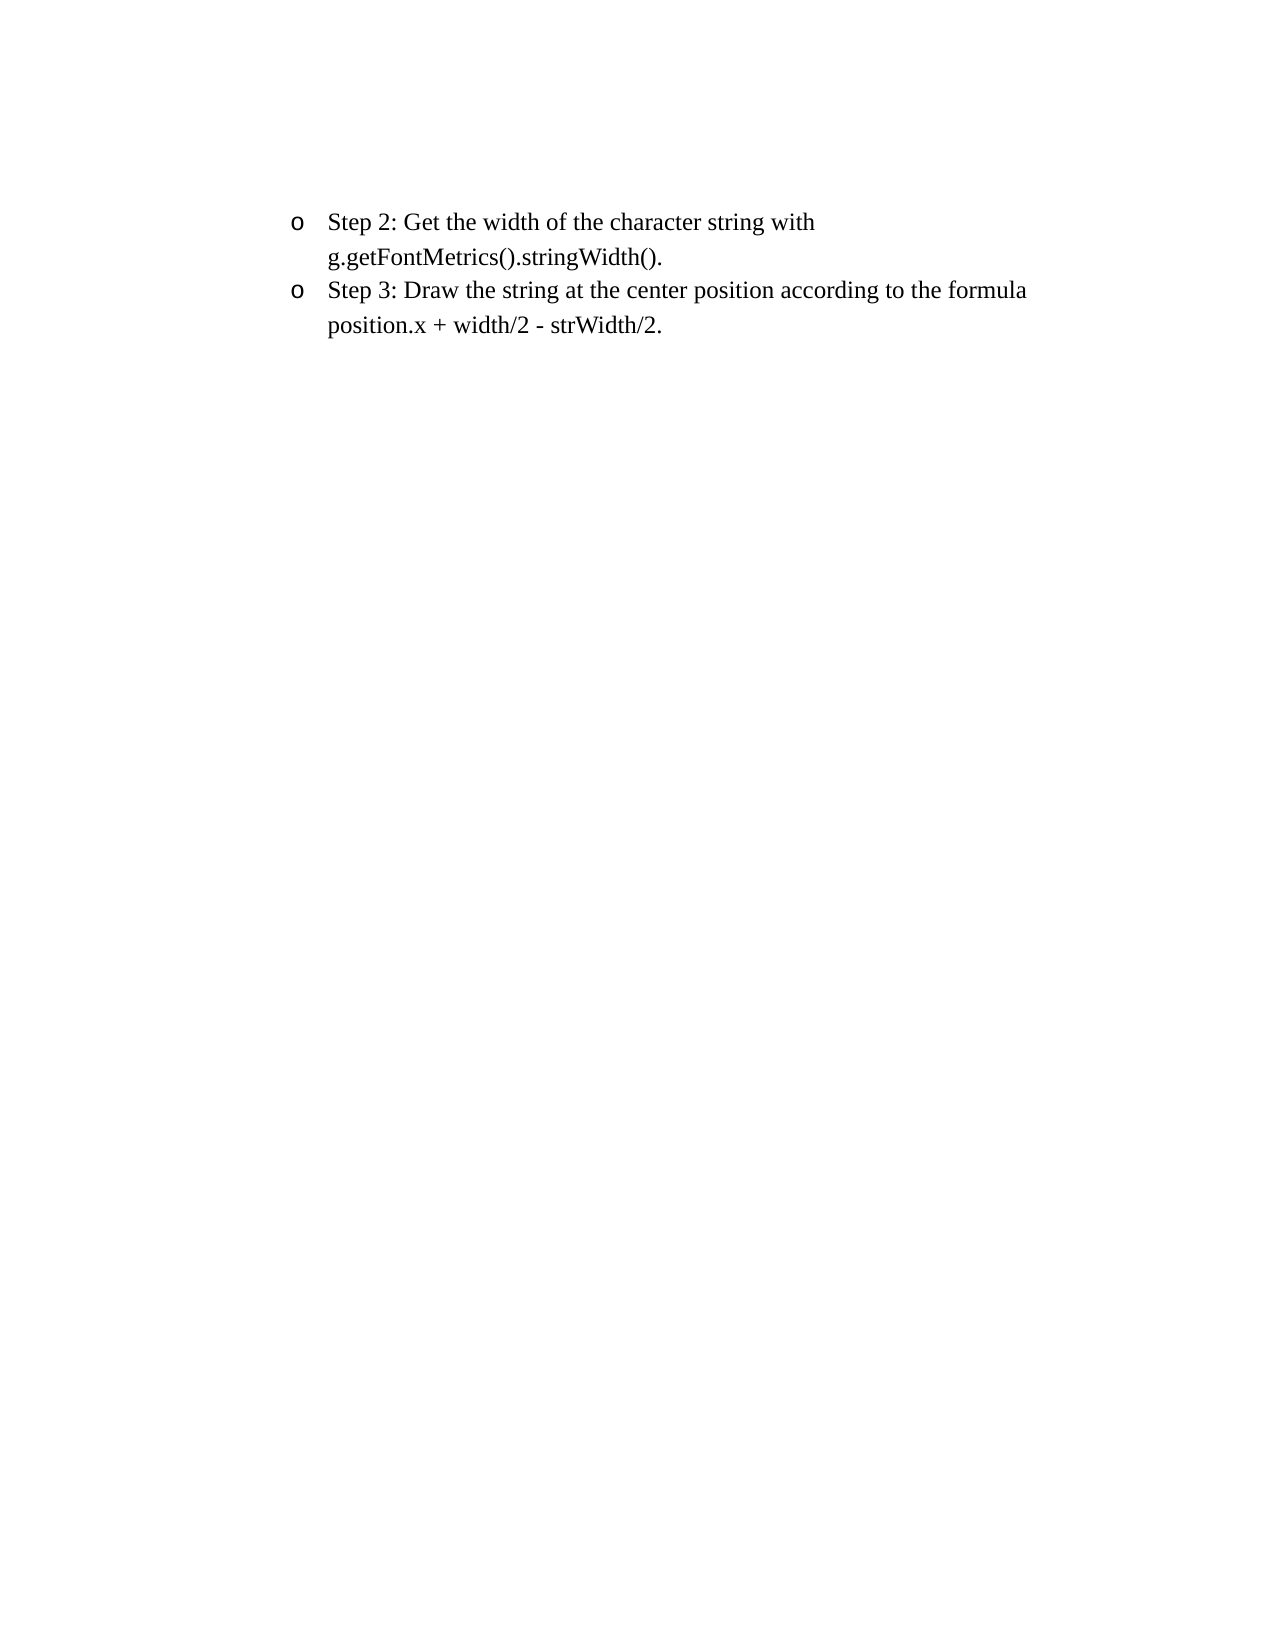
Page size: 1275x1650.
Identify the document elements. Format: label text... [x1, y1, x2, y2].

list Step 2: Get the width of the character string with g.getFontMetrics().stringWidth(). [290, 207, 1098, 271]
list Step 3: Draw the string at the center position according to the formula position.x + width/2 - strWidth/2. [290, 275, 1098, 339]
